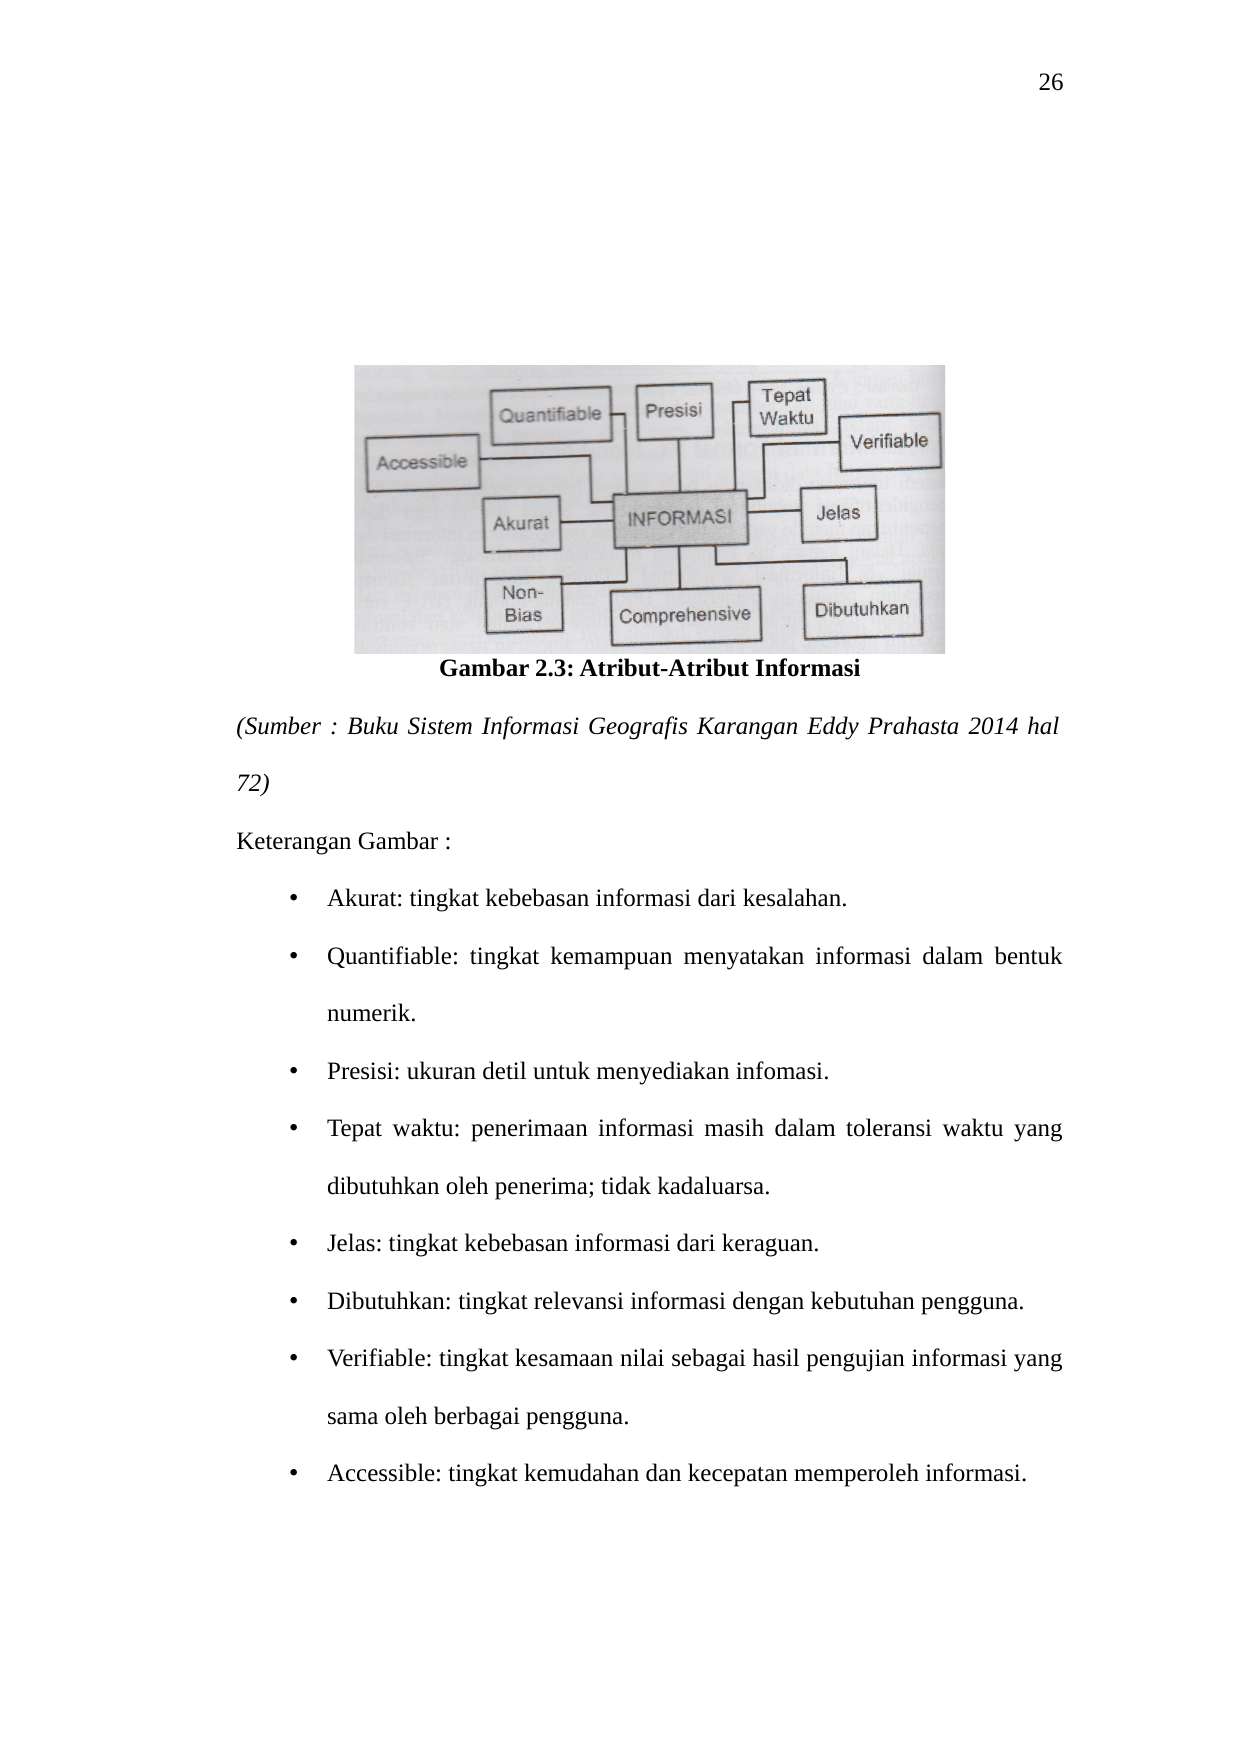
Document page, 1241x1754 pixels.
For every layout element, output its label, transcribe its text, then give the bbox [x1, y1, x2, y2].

text Gambar 2.3: Atribut-Atribut Informasi [354, 654, 945, 682]
list Quantifiable: tingkat kemampuan menyatakan informasi dalam bentuk numerik. [289, 941, 1063, 1027]
list Presisi: ukuran detil untuk menyediakan infomasi. [289, 1056, 1063, 1084]
list Accessible: tingkat kemudahan dan kecepatan memperoleh informasi. [289, 1458, 1063, 1487]
list Tepat waktu: penerimaan informasi masih dalam toleransi waktu yang dibutuhkan oleh penerima; tidak kadaluarsa. [289, 1113, 1063, 1199]
list Dibutuhkan: tingkat relevansi informasi dengan kebutuhan pengguna. [289, 1286, 1063, 1314]
list Verifiable: tingkat kesamaan nilai sebagai hasil pengujian informasi yang sama oleh berbagai pengguna. [289, 1343, 1063, 1429]
list Akurat: tingkat kebebasan informasi dari kesalahan. [289, 883, 1063, 912]
text Keterangan Gambar : [236, 826, 1063, 854]
picture [354, 365, 946, 654]
text (Sumber : Buku Sistem Informasi Geografis Karangan Eddy Prahasta 2014 hal 72) [236, 353, 1063, 797]
list Jelas: tingkat kebebasan informasi dari keraguan. [289, 1228, 1063, 1257]
